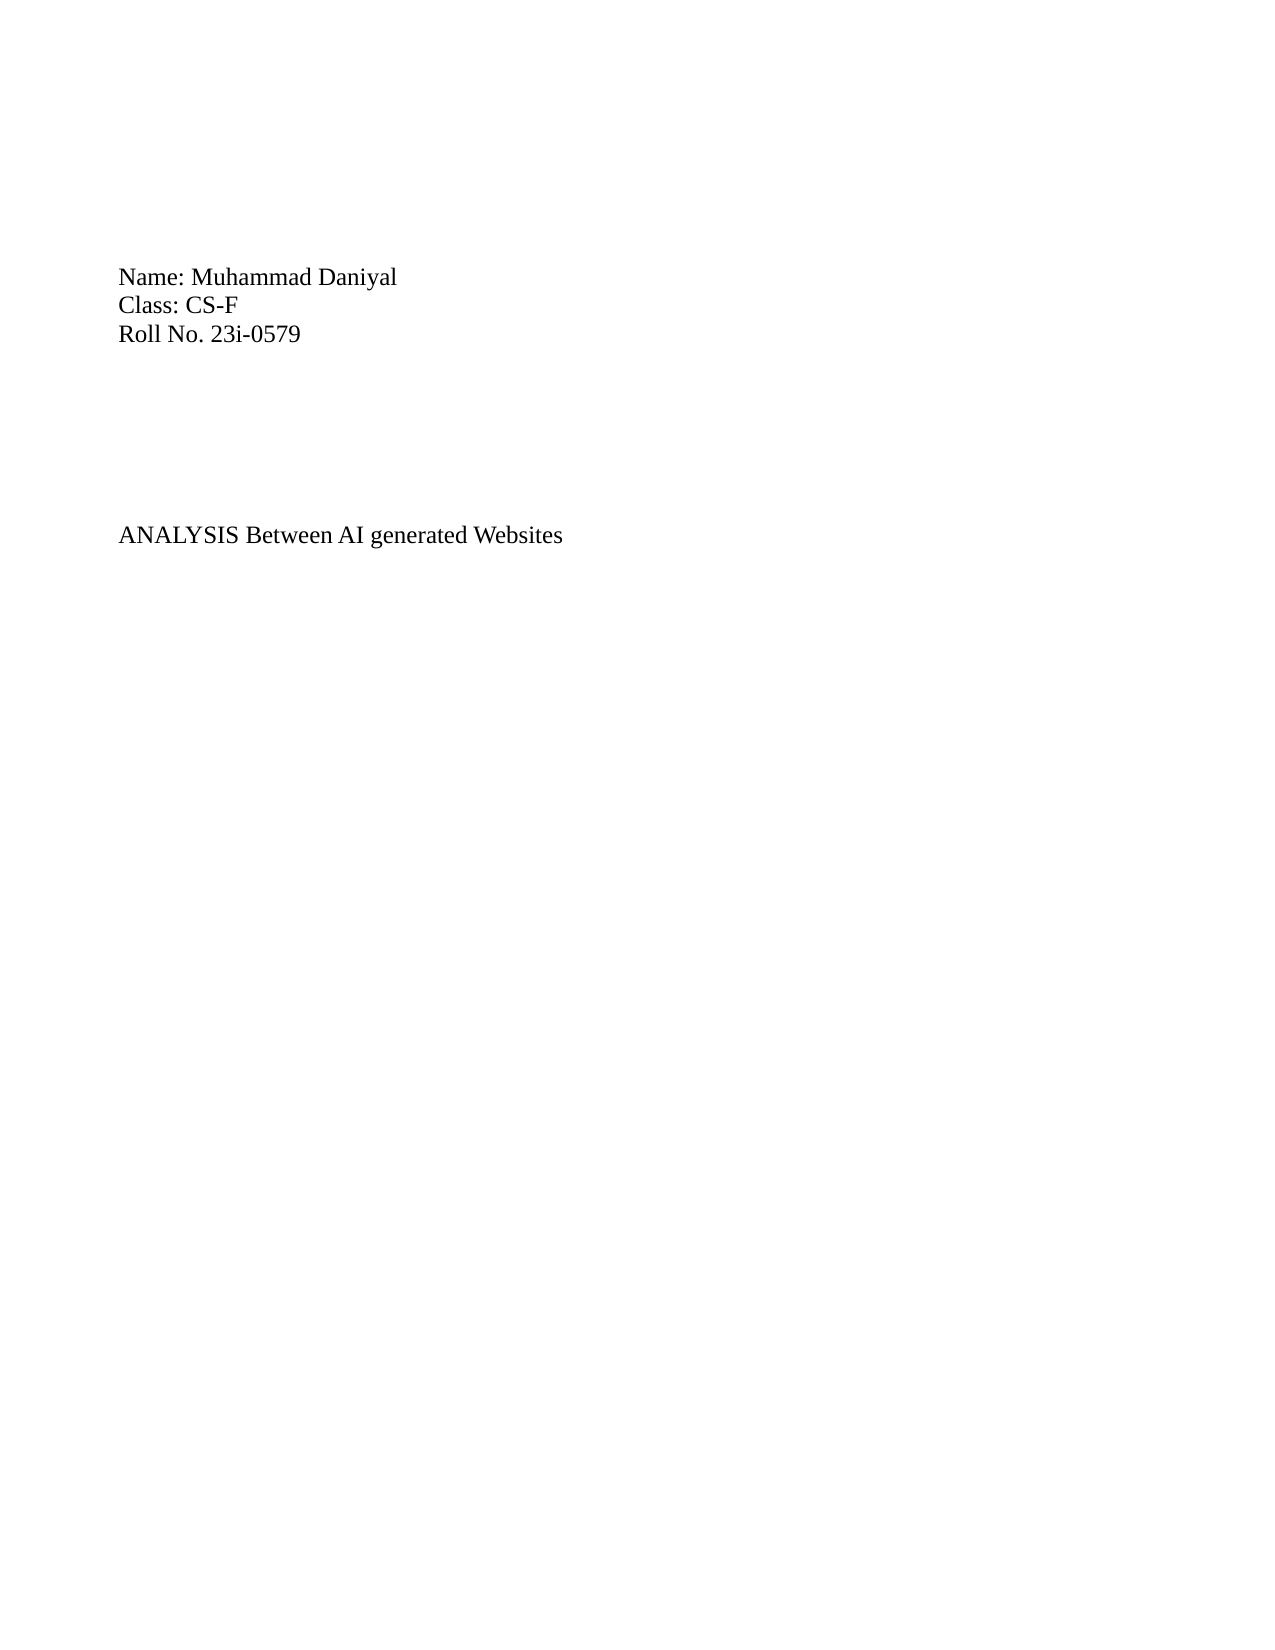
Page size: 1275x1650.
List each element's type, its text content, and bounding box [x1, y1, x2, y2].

text Class: CS-F [118, 291, 1157, 319]
text Name: Muhammad Daniyal [118, 262, 1157, 291]
text Roll No. 23i-0579 [118, 319, 1157, 348]
text ANALYSIS Between AI generated Websites [118, 521, 1157, 549]
